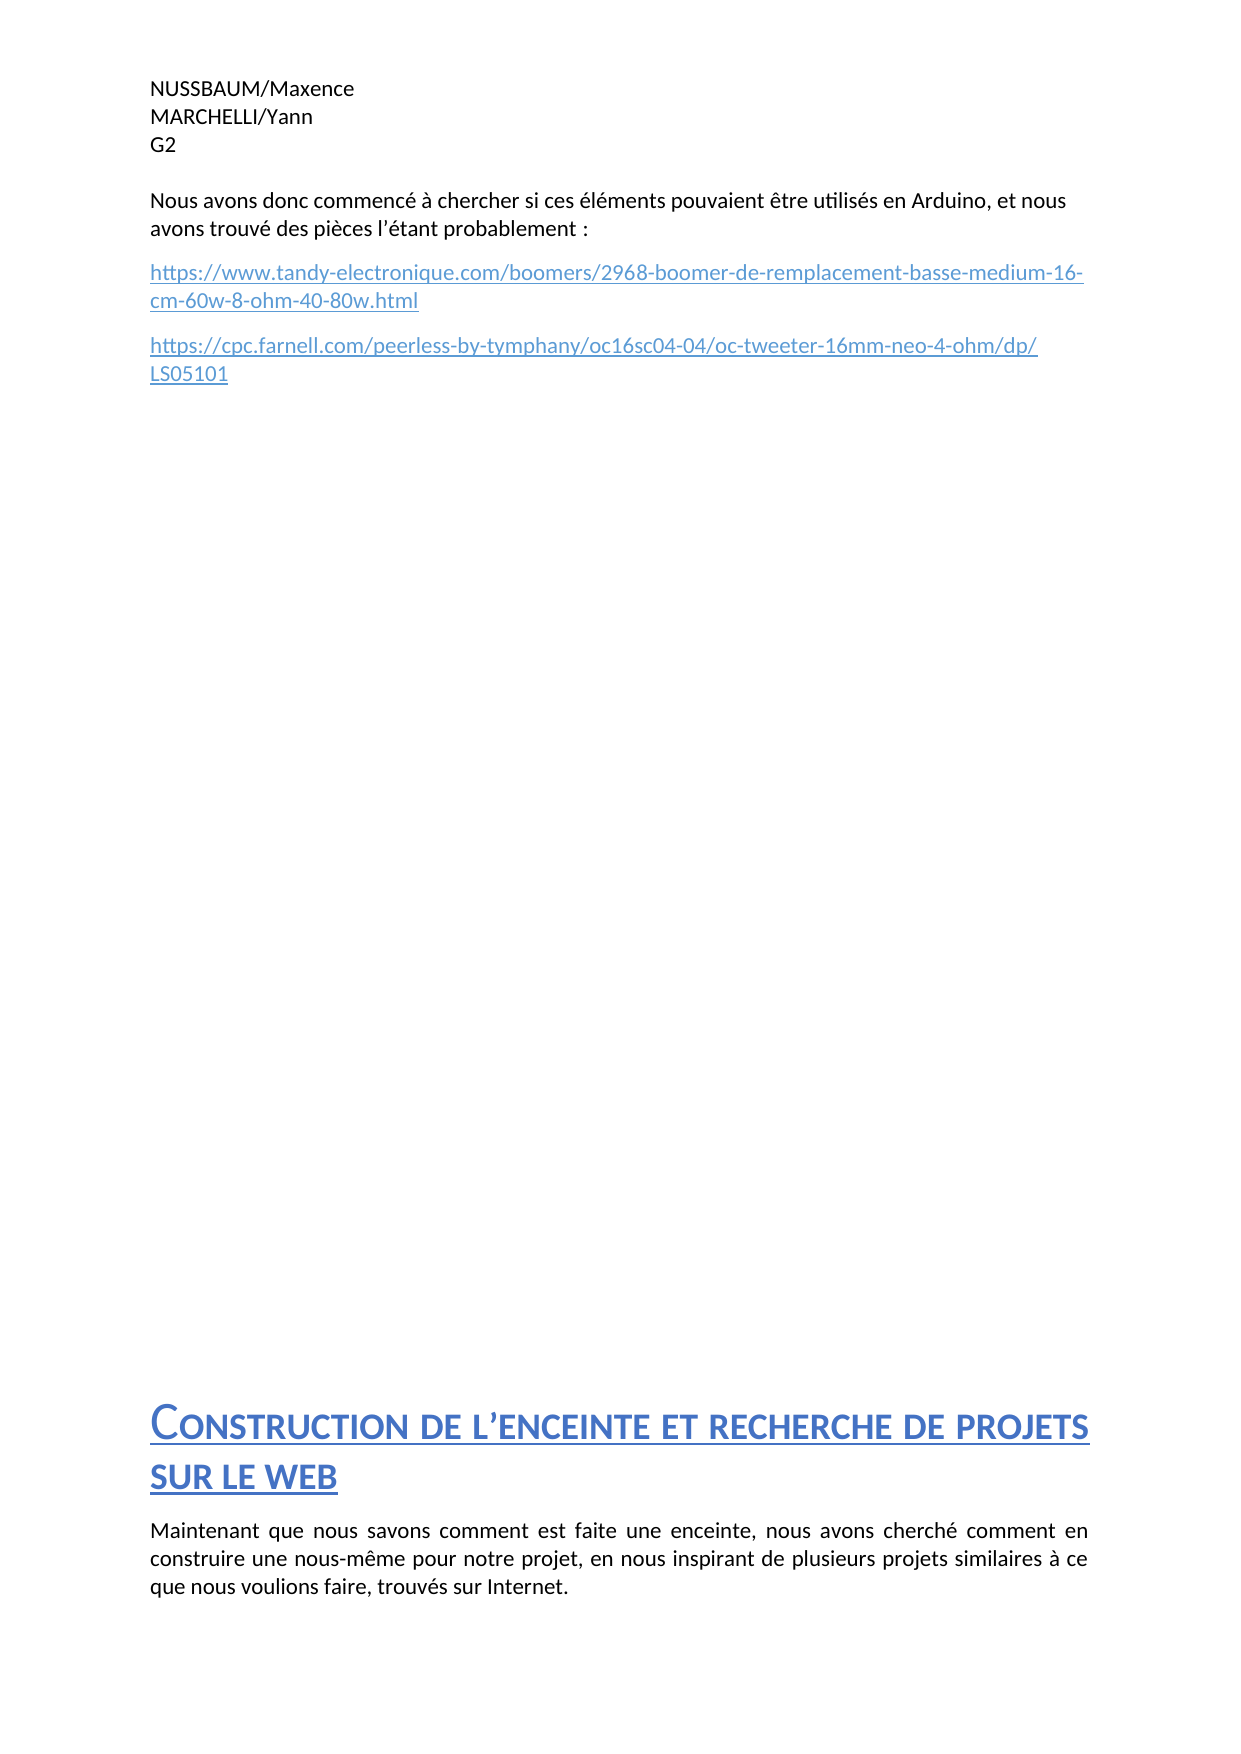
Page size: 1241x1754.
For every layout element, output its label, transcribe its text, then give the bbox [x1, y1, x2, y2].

text SUR LE WEB [150, 1445, 1090, 1499]
text https://www.tandy-electronique.com/boomers/2968-boomer-de-remplacement-basse-medium-16-cm-60w-8-ohm-40-80w.html [150, 258, 1090, 314]
text https://cpc.farnell.com/peerless-by-tymphany/oc16sc04-04/oc-tweeter-16mm-neo-4-ohm/dp/LS05101 [150, 331, 1090, 387]
text CONSTRUCTION DE L’ENCEINTE ET RECHERCHE DE PROJETS [150, 1387, 1090, 1443]
text Nous avons donc commencé à chercher si ces éléments pouvaient être utilisés en Arduino, et nous avons trouvé des pièces l’étant probablement : [150, 186, 1090, 242]
text Maintenant que nous savons comment est faite une enceinte, nous avons cherché comment en construire une nous-même pour notre projet, en nous inspirant de plusieurs projets similaires à ce que nous voulions faire, trouvés sur Internet. [150, 1516, 1090, 1600]
